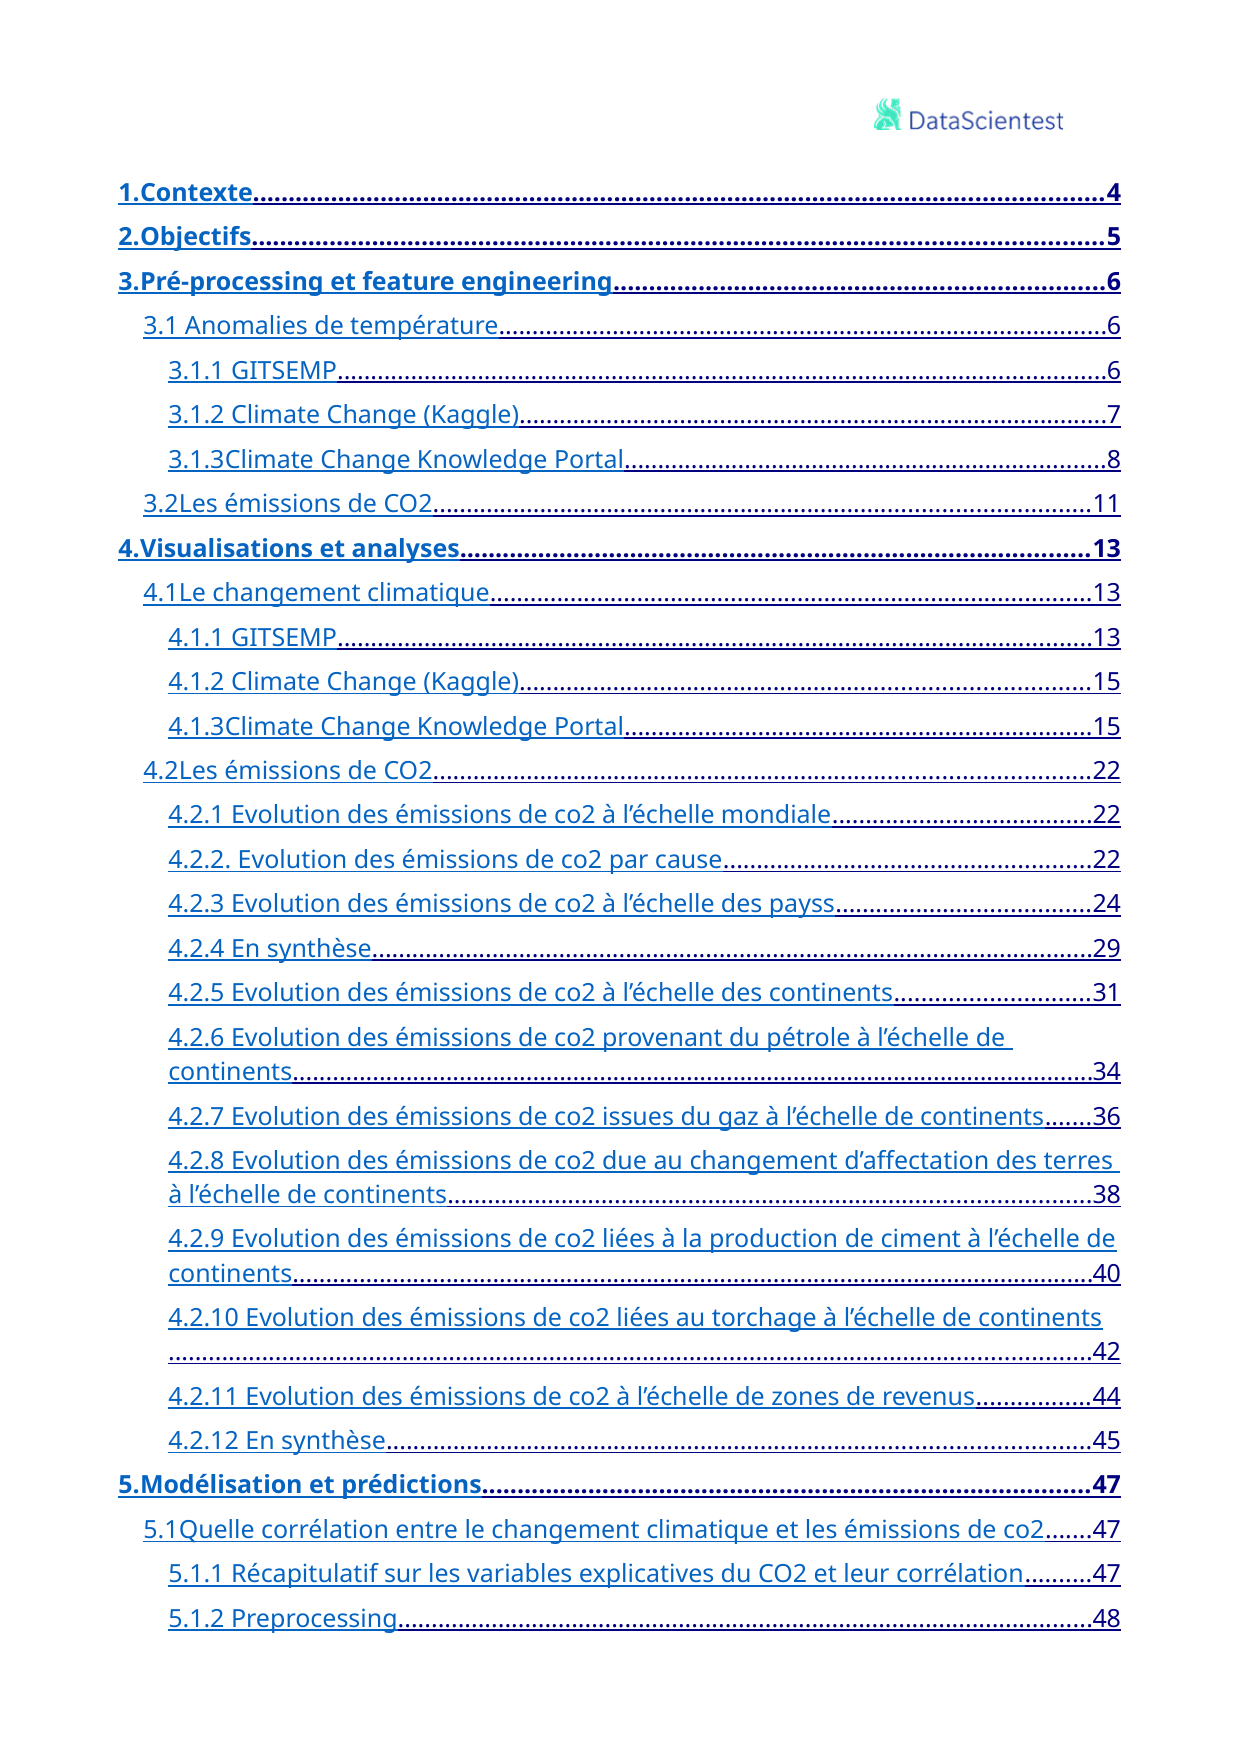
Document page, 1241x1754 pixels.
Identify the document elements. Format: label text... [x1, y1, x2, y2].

text 4.1.2 Climate Change (Kaggle) 15 [168, 664, 1122, 698]
text 4.1.1 GITSEMP 13 [168, 619, 1122, 653]
text 2. Objectifs 5 [118, 219, 1122, 253]
text 3.2 Les émissions de CO2 11 [143, 486, 1122, 520]
text 4.2 Les émissions de CO2 22 [143, 753, 1122, 787]
text 4.2.10 Evolution des émissions de co2 liées au torchage à l’échelle de continents 42 [168, 1300, 1122, 1368]
text 4.2.7 Evolution des émissions de co2 issues du gaz à l’échelle de continents 36 [168, 1098, 1122, 1132]
text 4. Visualisations et analyses 13 [118, 530, 1122, 564]
text 4.2.5 Evolution des émissions de co2 à l’échelle des continents 31 [168, 975, 1122, 1009]
text 4.1.3 Climate Change Knowledge Portal 15 [168, 708, 1122, 742]
text 5.1.2 Preprocessing 48 [168, 1601, 1122, 1635]
text 4.2.8 Evolution des émissions de co2 due au changement d’affectation des terres à l’échelle de continents 38 [168, 1143, 1122, 1211]
text 4.1 Le changement climatique 13 [143, 575, 1122, 609]
text 3.1 Anomalies de température 6 [143, 308, 1122, 342]
text 3. Pré-processing et feature engineering 6 [118, 263, 1122, 297]
text 4.2.12 En synthèse 45 [168, 1423, 1122, 1457]
text 3.1.1 GITSEMP 6 [168, 352, 1122, 386]
text 5.1 Quelle corrélation entre le changement climatique et les émissions de co2 47 [143, 1512, 1122, 1546]
text 1. Contexte 4 [118, 174, 1122, 208]
text 4.2.9 Evolution des émissions de co2 liées à la production de ciment à l’échelle de continents 40 [168, 1221, 1122, 1289]
text 4.2.3 Evolution des émissions de co2 à l’échelle des payss 24 [168, 886, 1122, 920]
text 3.1.3 Climate Change Knowledge Portal 8 [168, 441, 1122, 475]
text 4.2.11 Evolution des émissions de co2 à l’échelle de zones de revenus 44 [168, 1378, 1122, 1412]
text 4.2.6 Evolution des émissions de co2 provenant du pétrole à l’échelle de continents 34 [168, 1019, 1122, 1088]
text 4.2.2. Evolution des émissions de co2 par cause 22 [168, 842, 1122, 876]
text 5.1.1 Récapitulatif sur les variables explicatives du CO2 et leur corrélation 47 [168, 1556, 1122, 1590]
text 3.1.2 Climate Change (Kaggle) 7 [168, 397, 1122, 431]
text 5. Modélisation et prédictions 47 [118, 1467, 1122, 1501]
text 4.2.1 Evolution des émissions de co2 à l’échelle mondiale 22 [168, 797, 1122, 831]
text 4.2.4 En synthèse 29 [168, 931, 1122, 965]
